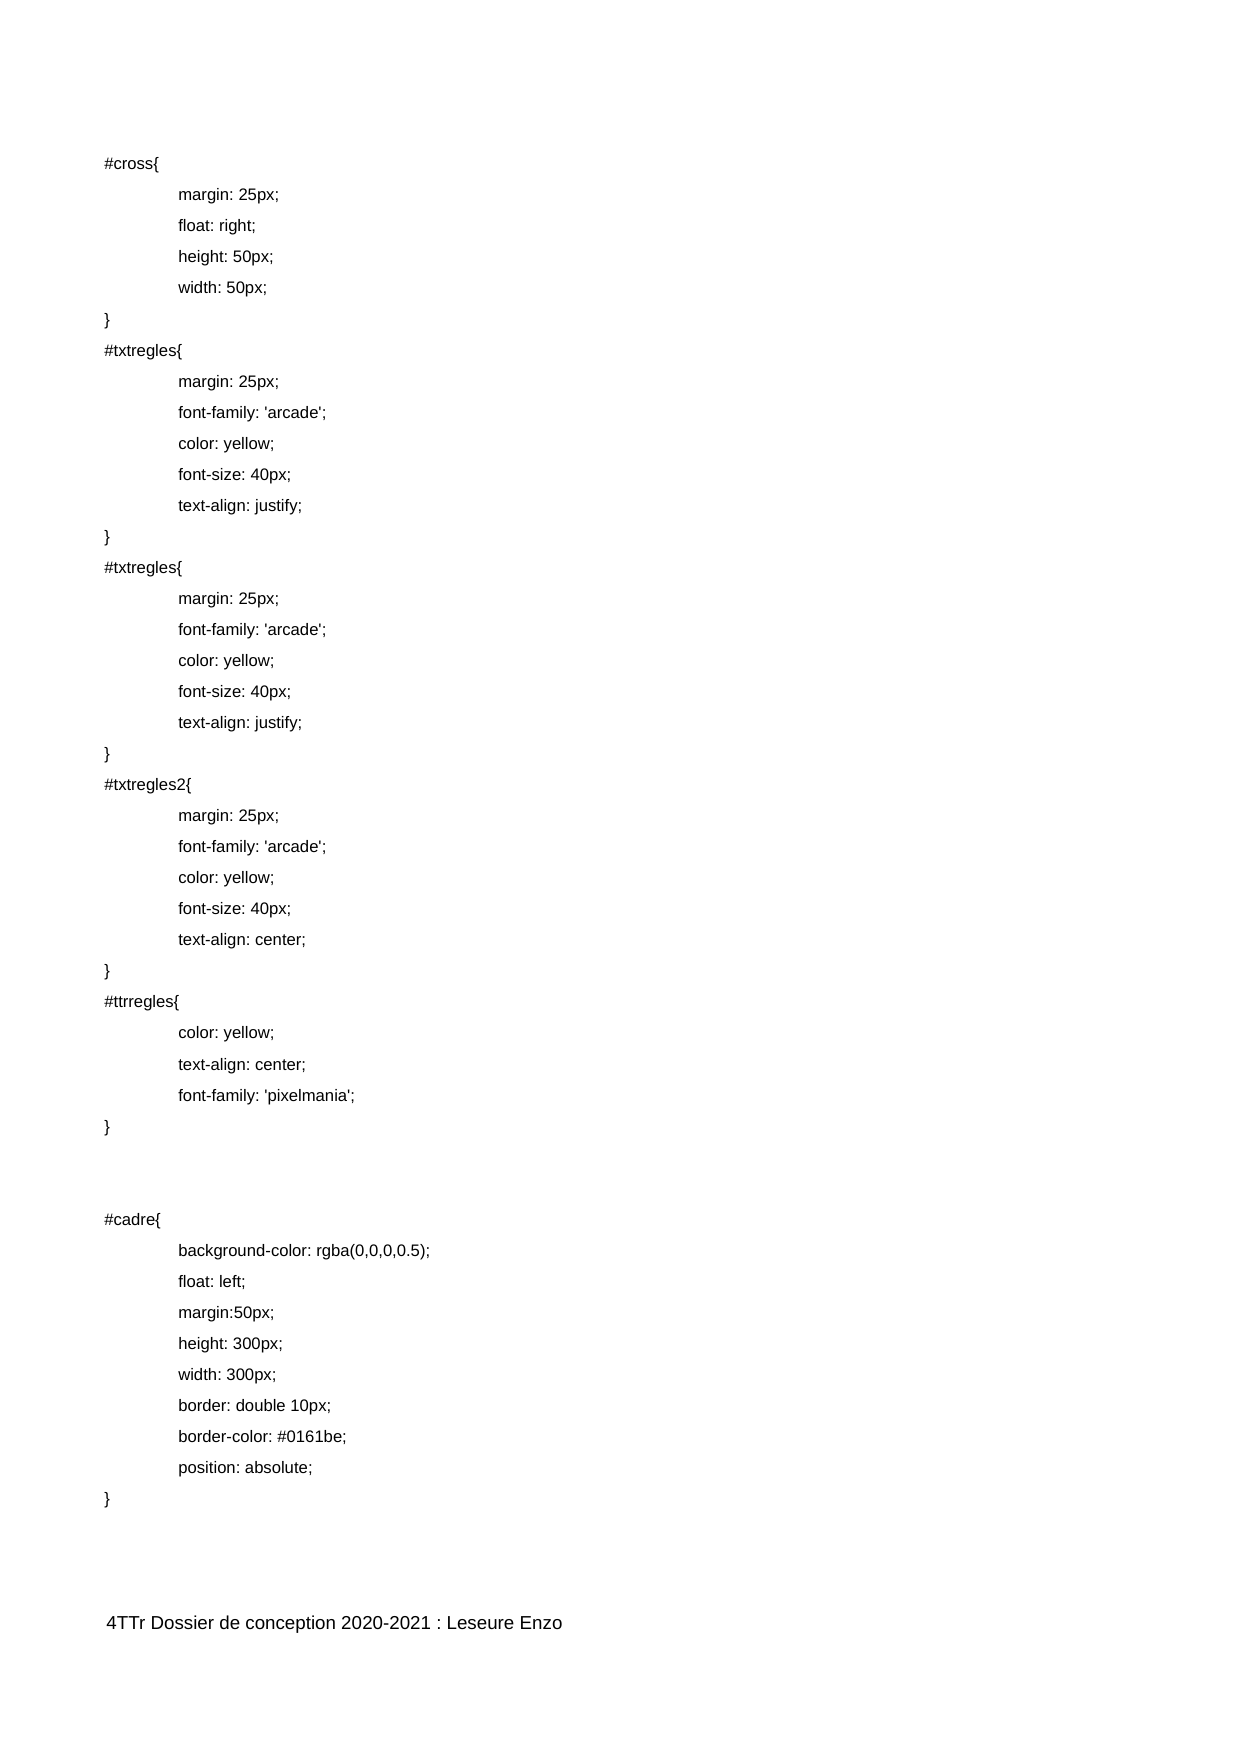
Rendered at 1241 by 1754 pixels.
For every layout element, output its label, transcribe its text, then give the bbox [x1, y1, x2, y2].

text } [104, 309, 1134, 328]
text text-align: center; [104, 1054, 1134, 1073]
text } [104, 1116, 1134, 1136]
text #ttrregles{ [104, 992, 1134, 1011]
text text-align: center; [104, 930, 1134, 949]
text font-family: 'arcade'; [104, 402, 1134, 422]
text color: yellow; [104, 868, 1134, 887]
text font-family: 'pixelmania'; [104, 1085, 1134, 1104]
text background-color: rgba(0,0,0,0.5); [104, 1241, 1134, 1260]
text border: double 10px; [104, 1396, 1134, 1415]
text position: absolute; [104, 1458, 1134, 1477]
text height: 50px; [104, 247, 1134, 266]
text height: 300px; [104, 1334, 1134, 1353]
text text-align: justify; [104, 496, 1134, 515]
text margin: 25px; [104, 806, 1134, 825]
text #cross{ [104, 154, 1134, 173]
text #txtregles2{ [104, 775, 1134, 794]
text width: 300px; [104, 1365, 1134, 1384]
text } [104, 527, 1134, 546]
text border-color: #0161be; [104, 1427, 1134, 1446]
text color: yellow; [104, 433, 1134, 453]
text color: yellow; [104, 1023, 1134, 1042]
text font-family: 'arcade'; [104, 837, 1134, 856]
text #txtregles{ [104, 558, 1134, 577]
text margin: 25px; [104, 589, 1134, 608]
text margin:50px; [104, 1303, 1134, 1322]
text #txtregles{ [104, 340, 1134, 359]
text } [104, 744, 1134, 763]
text #cadre{ [104, 1209, 1134, 1229]
text color: yellow; [104, 651, 1134, 670]
text font-size: 40px; [104, 682, 1134, 701]
text font-size: 40px; [104, 464, 1134, 484]
text margin: 25px; [104, 371, 1134, 391]
text } [104, 1489, 1134, 1508]
text float: left; [104, 1272, 1134, 1291]
text font-size: 40px; [104, 899, 1134, 918]
text font-family: 'arcade'; [104, 620, 1134, 639]
text float: right; [104, 216, 1134, 235]
text } [104, 961, 1134, 980]
text text-align: justify; [104, 713, 1134, 732]
text width: 50px; [104, 278, 1134, 297]
text margin: 25px; [104, 185, 1134, 204]
